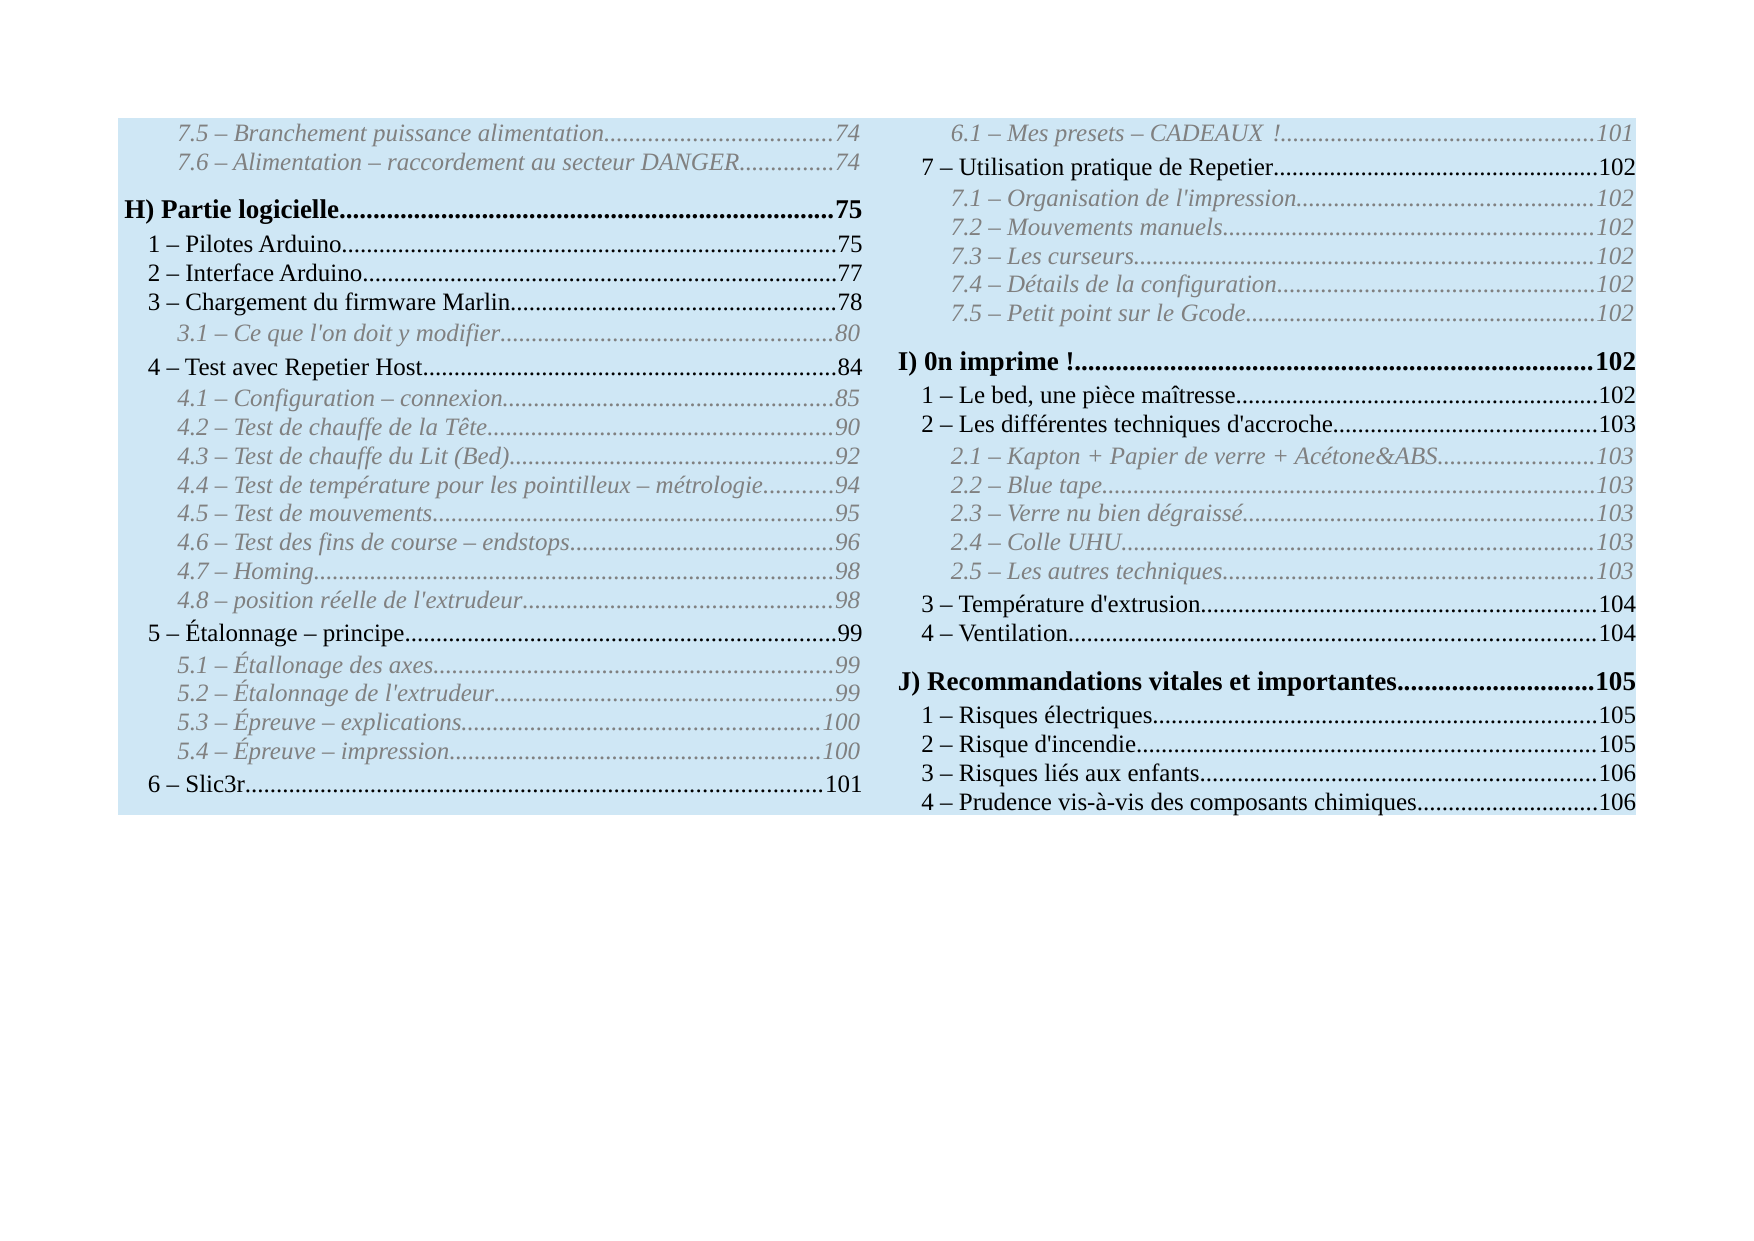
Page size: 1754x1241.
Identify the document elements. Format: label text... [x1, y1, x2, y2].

text 2.5 – Les autres techniques 103 [951, 556, 1636, 585]
text 4 – Prudence vis-à-vis des composants chimiques 106 [921, 787, 1636, 815]
text 5.2 – Étalonnage de l'extrudeur 99 [177, 678, 862, 707]
text 2.3 – Verre nu bien dégraissé 103 [951, 498, 1636, 527]
text 7.5 – Branchement puissance alimentation 74 [177, 118, 862, 147]
text 4.6 – Test des fins de course – endstops 96 [177, 527, 862, 556]
text 2.2 – Blue tape 103 [951, 470, 1636, 498]
text 4.3 – Test de chauffe du Lit (Bed) 92 [177, 441, 862, 470]
text 4.1 – Configuration – connexion 85 [177, 383, 862, 412]
text 1 – Le bed, une pièce maîtresse 102 [921, 381, 1636, 409]
text 1 – Risques électriques 105 [921, 700, 1636, 729]
text 5 – Étalonnage – principe 99 [148, 618, 862, 647]
text 7.6 – Alimentation – raccordement au secteur DANGER 74 [177, 147, 862, 176]
text 7.3 – Les curseurs 102 [951, 241, 1636, 269]
text 7.5 – Petit point sur le Gcode 102 [951, 298, 1636, 327]
text 1 – Pilotes Arduino 75 [148, 229, 862, 258]
text 7.1 – Organisation de l'impression 102 [951, 183, 1636, 212]
text 5.3 – Épreuve – explications 100 [177, 707, 862, 736]
text 4.8 – position réelle de l'extrudeur 98 [177, 585, 862, 613]
text 2 – Interface Arduino 77 [148, 258, 862, 287]
text 3 – Chargement du firmware Marlin 78 [148, 287, 862, 315]
text 4 – Ventilation 104 [921, 618, 1636, 647]
text 5.4 – Épreuve – impression 100 [177, 736, 862, 765]
text I) 0n imprime ! 102 [898, 345, 1636, 376]
text 4 – Test avec Repetier Host 84 [148, 352, 862, 381]
text 2.1 – Kapton + Papier de verre + Acétone&ABS 103 [951, 441, 1636, 470]
text J) Recommandations vitales et importantes 105 [898, 664, 1636, 696]
text 3 – Risques liés aux enfants 106 [921, 758, 1636, 787]
text 2 – Risque d'incendie 105 [921, 729, 1636, 758]
text 3.1 – Ce que l'on doit y modifier 80 [177, 318, 862, 347]
text 2 – Les différentes techniques d'accroche 103 [921, 409, 1636, 438]
text 5.1 – Étallonage des axes 99 [177, 650, 862, 678]
text 6.1 – Mes presets – CADEAUX ! 101 [951, 118, 1636, 147]
text 7.4 – Détails de la configuration 102 [951, 269, 1636, 298]
text 4.2 – Test de chauffe de la Tête 90 [177, 412, 862, 441]
text 2.4 – Colle UHU 103 [951, 527, 1636, 556]
text 3 – Température d'extrusion 104 [921, 589, 1636, 618]
text 4.4 – Test de température pour les pointilleux – métrologie 94 [177, 470, 862, 498]
text 4.7 – Homing 98 [177, 556, 862, 585]
text 4.5 – Test de mouvements 95 [177, 498, 862, 527]
text 7.2 – Mouvements manuels 102 [951, 212, 1636, 241]
text 6 – Slic3r 101 [148, 769, 862, 798]
text 7 – Utilisation pratique de Repetier 102 [921, 152, 1636, 180]
text H) Partie logicielle 75 [124, 193, 862, 224]
